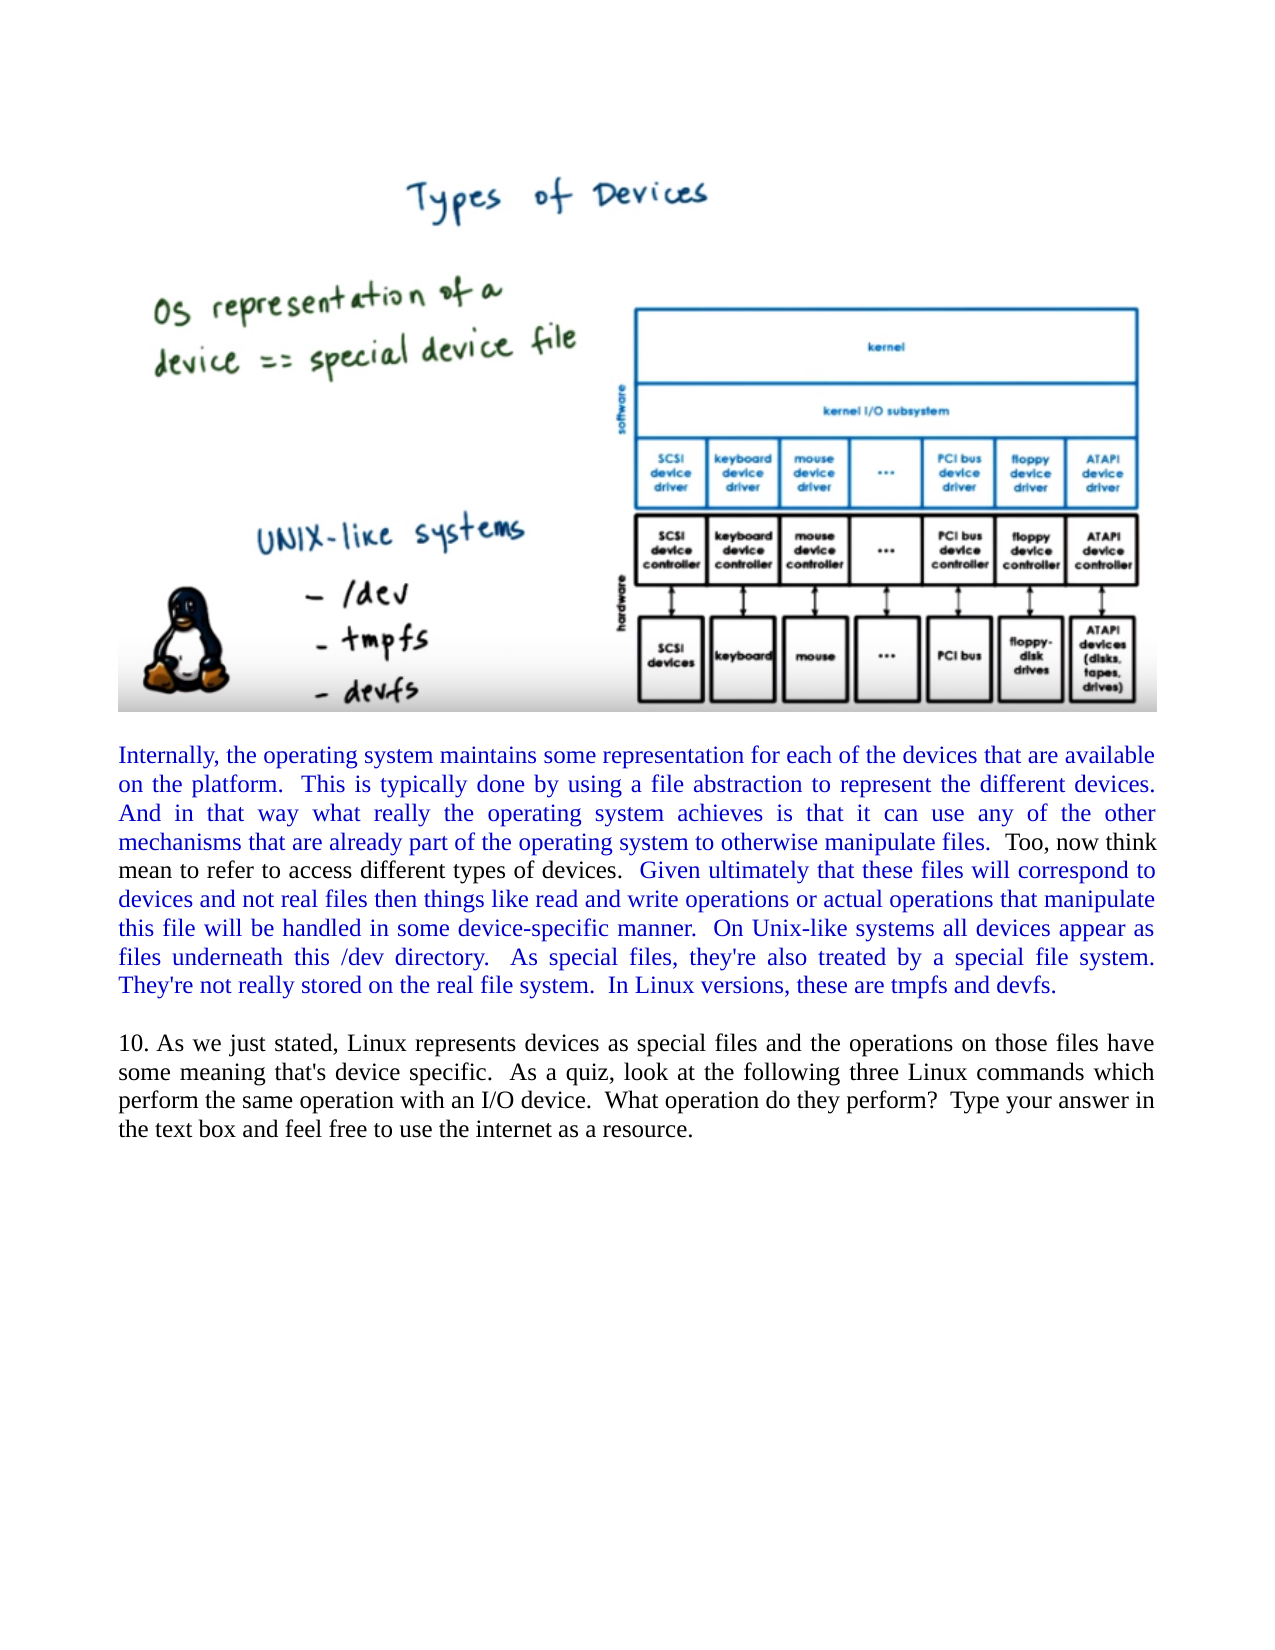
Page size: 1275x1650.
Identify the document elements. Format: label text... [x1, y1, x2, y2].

picture [118, 175, 1157, 712]
text Internally, the operating system maintains some representation for each of the devices that are available on the platform. This is typically done by using a file abstraction to represent the different devices. And in that way what really the operating system achieves is that it can use any of the other mechanisms that are already part of the operating system to otherwise manipulate files. Too, now think mean to refer to access different types of devices. Given ultimately that these files will correspond to devices and not real files then things like read and write operations or actual operations that manipulate this file will be handled in some device-specific manner. On Unix-like systems all devices appear as files underneath this /dev directory. As special files, they're also treated by a special file system. They're not really stored on the real file system. In Linux versions, these are tmpfs and devfs. [118, 741, 1157, 999]
text 10. As we just stated, Linux represents devices as special files and the operations on those files have some meaning that's device specific. As a quiz, look at the following three Linux commands which perform the same operation with an I/O device. What operation do they perform? Type your answer in the text box and feel free to use the internet as a resource. [118, 1028, 1157, 1143]
